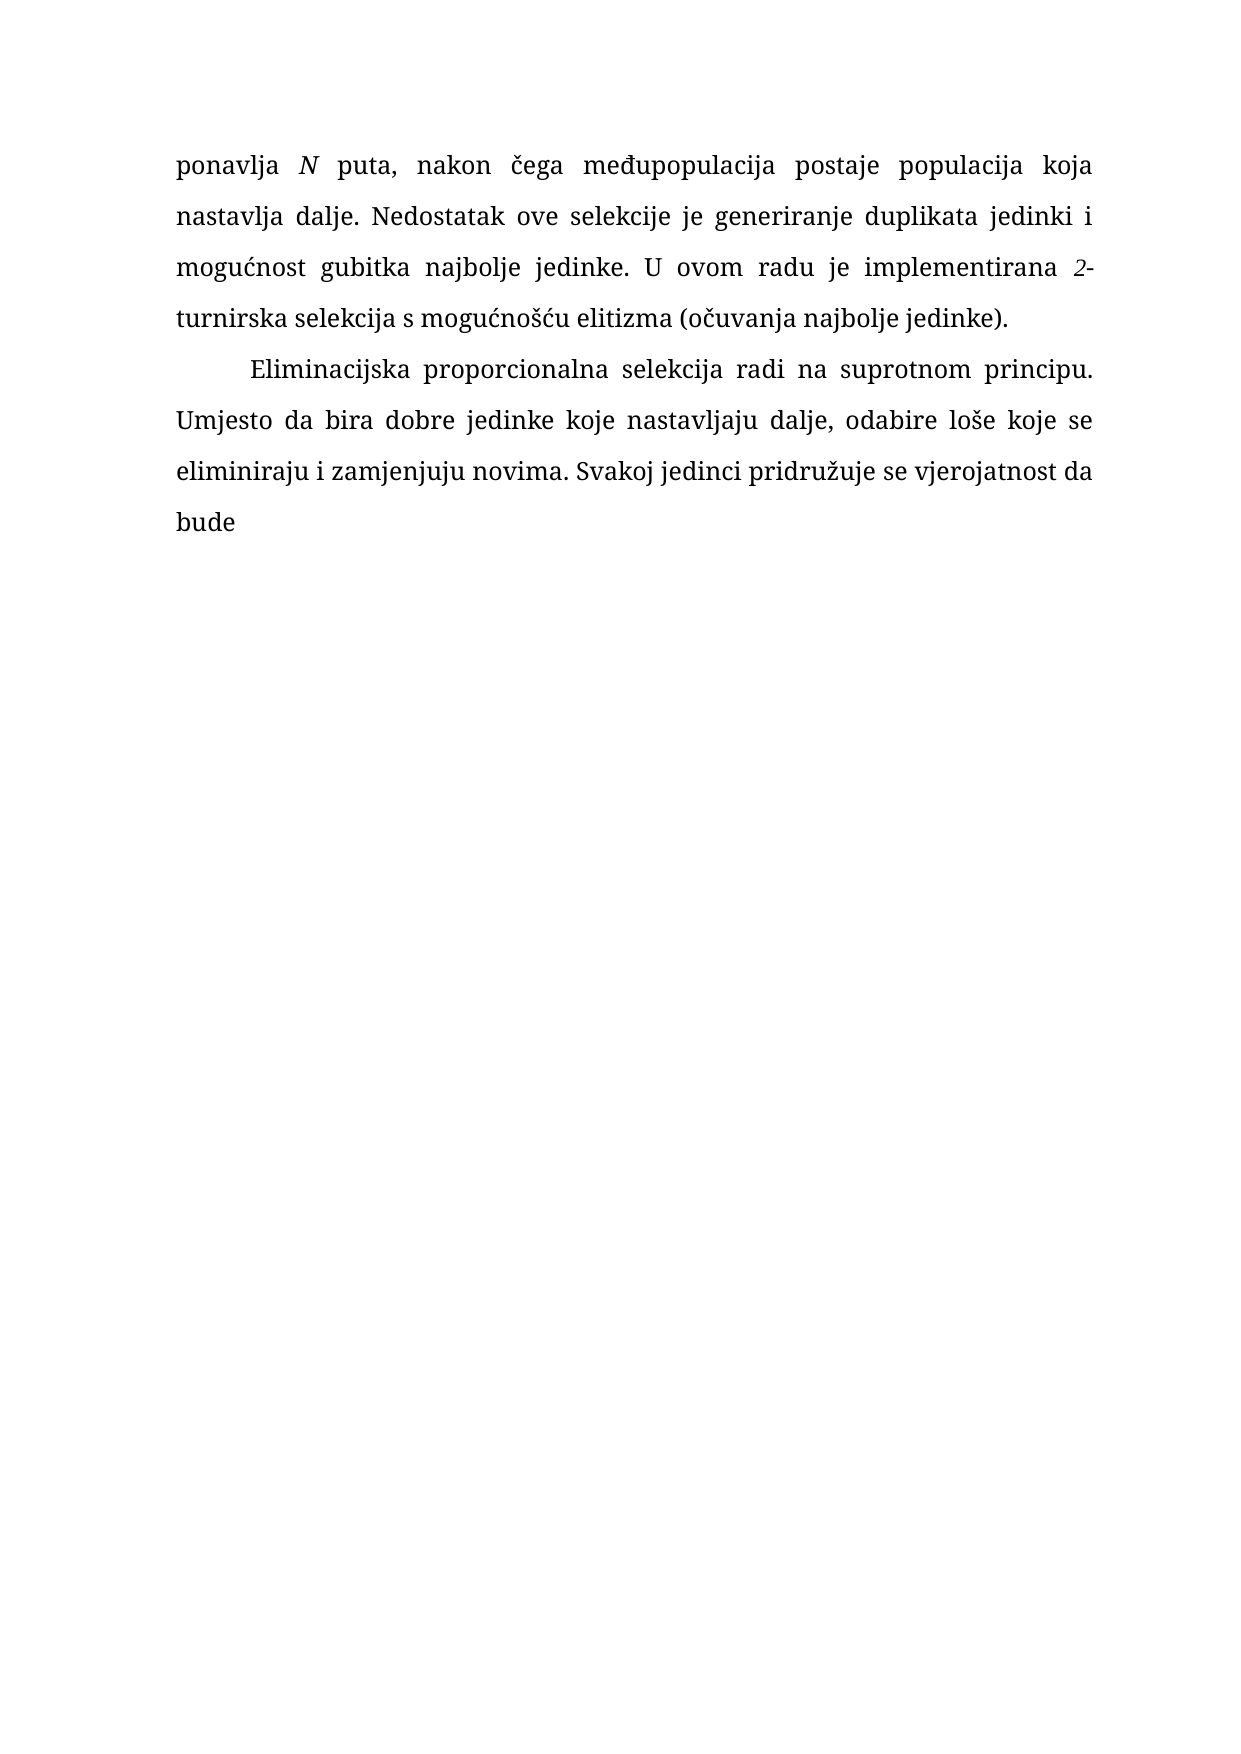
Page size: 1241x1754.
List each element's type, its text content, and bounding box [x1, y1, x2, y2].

text K-turnirska selekcija () s jednakom vjerojatnošću odabire k jedinki iz trenutne populacije. Izabere se najbolja među njima te se kopira u međupopulaciju. Ovaj se postupak ponavlja N puta, nakon čega međupopulacija postaje populacija koja nastavlja dalje. Nedostatak ove selekcije je generiranje duplikata jedinki i mogućnost gubitka najbolje jedinke. U ovom radu je implementirana 2-turnirska selekcija s mogućnošću elitizma (očuvanja najbolje jedinke). [176, 148, 1094, 335]
text Eliminacijska proporcionalna selekcija radi na suprotnom principu. Umjesto da bira dobre jedinke koje nastavljaju dalje, odabire loše koje se eliminiraju i zamjenjuju novima. Svakoj jedinci pridružuje se vjerojatnost da bude [176, 352, 1094, 539]
